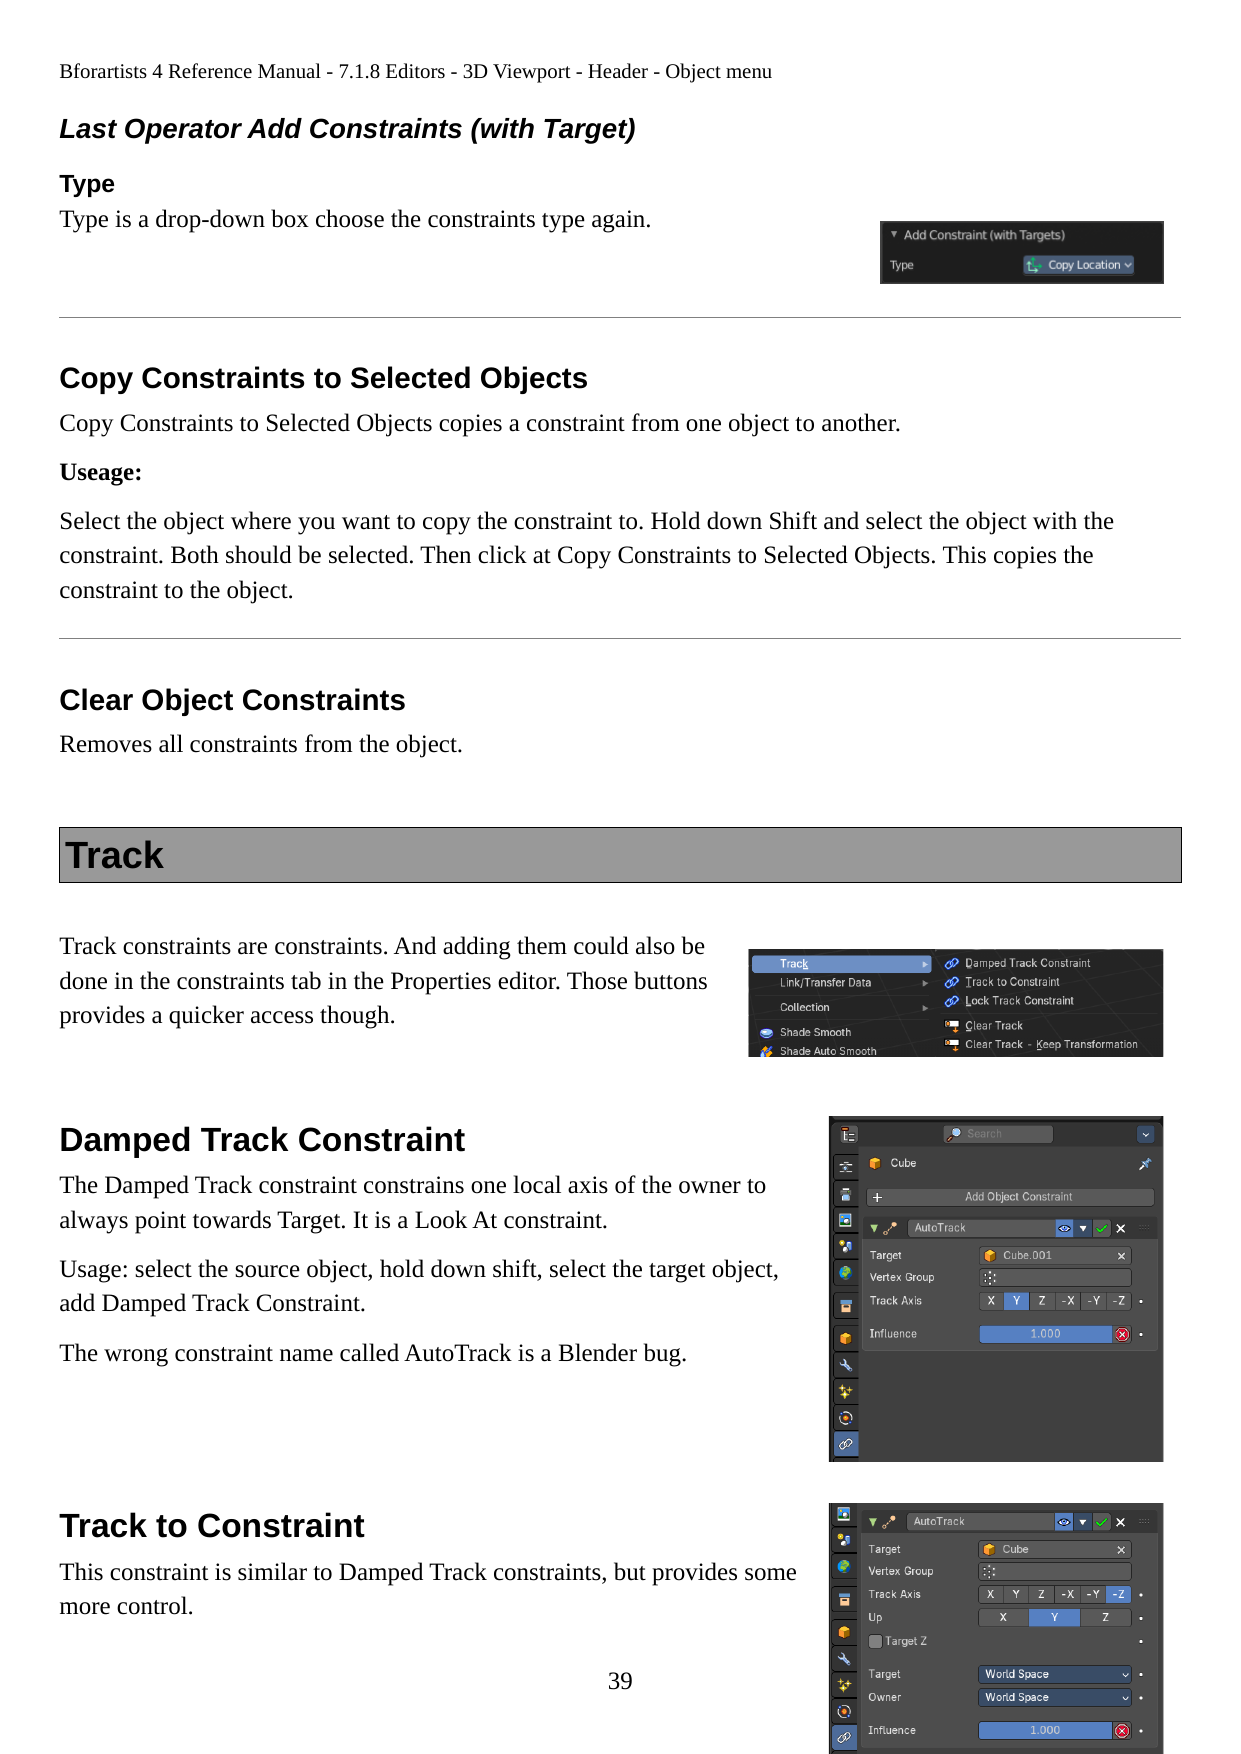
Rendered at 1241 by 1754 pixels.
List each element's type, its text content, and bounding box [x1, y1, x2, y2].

text Useage: [59, 457, 1181, 485]
text Track constraints are constraints. And adding them could also be done in the constraints tab in the Properties editor. Those buttons provides a quicker access though. [59, 931, 1181, 1029]
subtitle Clear Object Constraints [59, 682, 1181, 716]
text Select the object where you want to copy the constraint to. Hold down Shift and select the object with the constraint. Both should be selected. Then click at Copy Constraints to Selected Objects. This copies the constraint to the object. [59, 506, 1181, 603]
subtitle Copy Constraints to Selected Objects [59, 361, 1181, 395]
text Copy Constraints to Selected Objects copies a constraint from one object to another. [59, 408, 1181, 436]
subtitle [1164, 1506, 1181, 1544]
picture [828, 1503, 1164, 1754]
text This constraint is similar to Damped Track constraints, but provides some more control. [59, 1557, 828, 1620]
subtitle Damped Track Constraint [59, 1119, 828, 1158]
picture [828, 1116, 1164, 1462]
text Type is a drop-down box choose the constraints type again. [59, 204, 1181, 233]
text The Damped Track constraint constrains one local axis of the owner to always point towards Target. It is a Look At constraint. [59, 1171, 828, 1234]
subtitle Last Operator Add Constraints (with Target) [59, 113, 1181, 144]
subtitle [1164, 1119, 1181, 1158]
subtitle Track to Constraint [59, 1506, 828, 1544]
text Usage: select the source object, hold down shift, select the target object, add Damped Track Constraint. [59, 1254, 828, 1317]
text The wrong constraint name called AutoTrack is a Blender bug. [59, 1338, 828, 1366]
text Removes all constraints from the object. [59, 729, 1181, 758]
picture [748, 949, 1164, 1057]
subtitle Type [59, 169, 1181, 198]
table_header Track [60, 828, 1181, 882]
picture [880, 221, 1164, 284]
